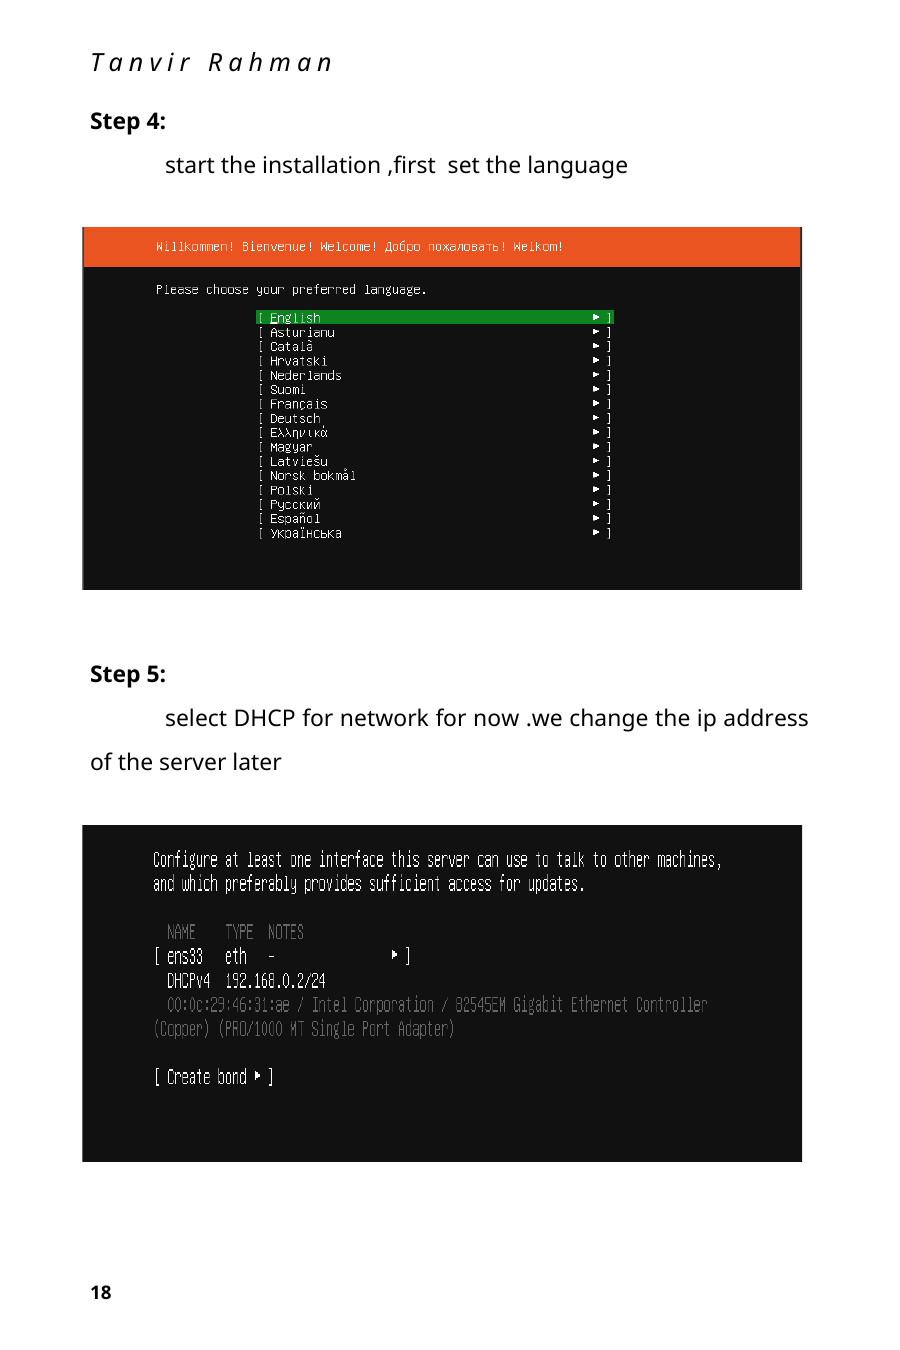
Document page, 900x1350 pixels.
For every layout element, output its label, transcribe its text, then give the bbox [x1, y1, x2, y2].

text select DHCP for network for now .we change the ip address of the server later [90, 702, 810, 777]
text Step 5: [90, 658, 810, 689]
picture [82, 825, 803, 1162]
text Step 4: [90, 105, 810, 136]
text start the installation ,first set the language [90, 149, 810, 180]
picture [82, 227, 803, 590]
